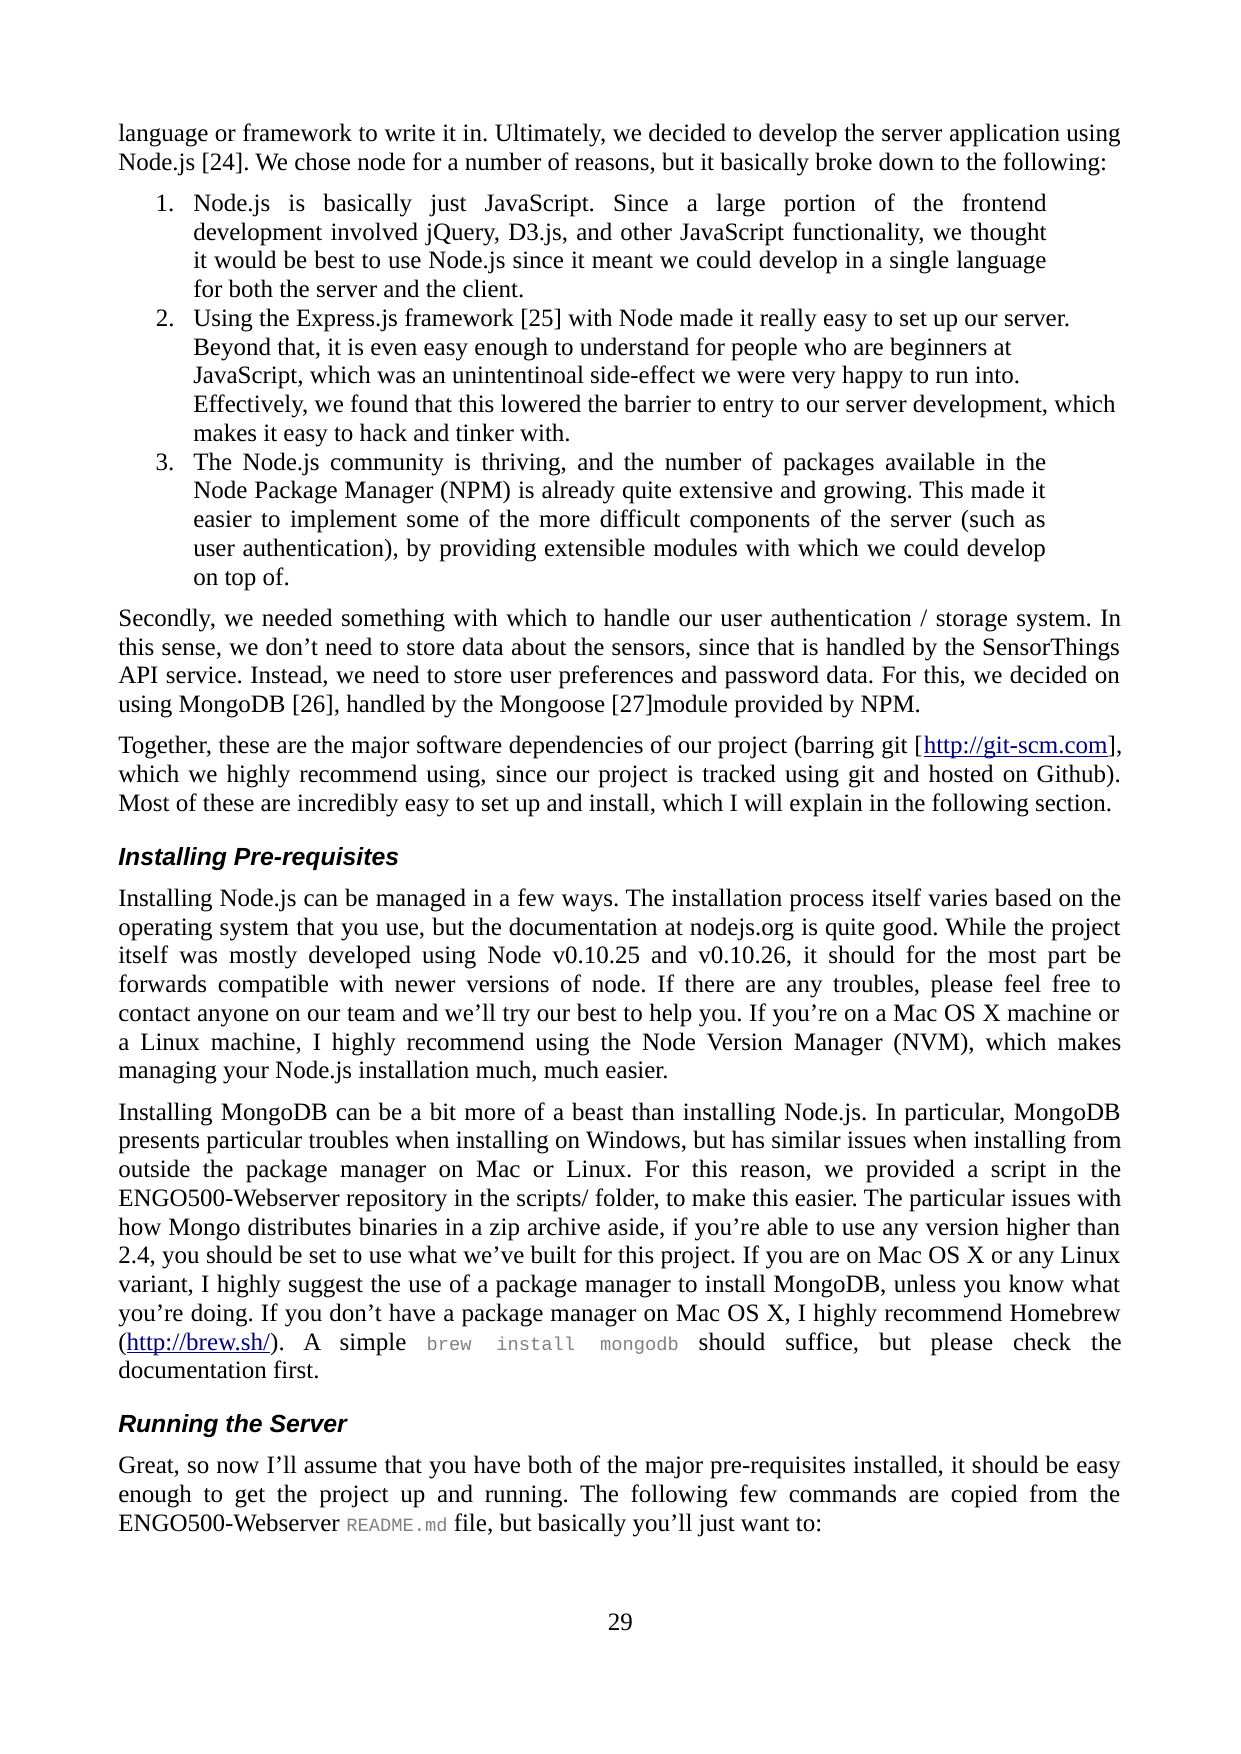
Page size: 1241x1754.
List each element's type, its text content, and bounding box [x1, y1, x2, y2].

text Great, so now I’ll assume that you have both of the major pre-requisites installed, it should be easy enough to get the project up and running. The following few commands are copied from the ENGO500-Webserver README.md file, but basically you’ll just want to: [118, 1450, 1122, 1537]
text Installing MongoDB can be a bit more of a beast than installing Node.js. In particular, MongoDB presents particular troubles when installing on Windows, but has similar issues when installing from outside the package manager on Mac or Linux. For this reason, we provided a script in the ENGO500-Webserver repository in the scripts/ folder, to make this easier. The particular issues with how Mongo distributes binaries in a zip archive aside, if you’re able to use any version higher than 2.4, you should be set to use what we’ve built for this project. If you are on Mac OS X or any Linux variant, I highly suggest the use of a package manager to install MongoDB, unless you know what you’re doing. If you don’t have a package manager on Mac OS X, I highly recommend Homebrew (http://brew.sh/). A simple brew install mongodb should suffice, but please check the documentation first. [118, 1097, 1122, 1384]
list Using the Express.js framework [25] with Node made it really easy to set up our server. Beyond that, it is even easy enough to understand for people who are beginners at JavaScript, which was an unintentinoal side-effect we were very happy to run into. Effectively, we found that this lowered the barrier to entry to our server development, which makes it easy to hack and tinker with. [156, 303, 1122, 447]
text Together, these are the major software dependencies of our project (barring git [http://git-scm.com], which we highly recommend using, since our project is tracked using git and hosted on Github). Most of these are incredibly easy to set up and install, which I will explain in the following section. [118, 731, 1122, 817]
list Node.js is basically just JavaScript. Since a large portion of the frontend development involved jQuery, D3.js, and other JavaScript functionality, we thought it would be best to use Node.js since it meant we could develop in a single language for both the server and the client. [155, 188, 1047, 303]
text Secondly, we needed something with which to handle our user authentication / storage system. In this sense, we don’t need to store data about the sensors, since that is handled by the SensorThings API service. Instead, we need to store user preferences and password data. For this, we decided on using MongoDB [26], handled by the Mongoose [27]module provided by NPM. [118, 603, 1122, 718]
text Installing Node.js can be managed in a few ways. The installation process itself varies based on the operating system that you use, but the documentation at nodejs.org is quite good. While the project itself was mostly developed using Node v0.10.25 and v0.10.26, it should for the most part be forwards compatible with newer versions of node. If there are any troubles, please feel free to contact anyone on our team and we’ll try our best to help you. If you’re on a Mac OS X machine or a Linux machine, I highly recommend using the Node Version Manager (NVM), which makes managing your Node.js installation much, much easier. [118, 883, 1122, 1084]
subtitle Running the Server [118, 1409, 1122, 1438]
list The Node.js community is thriving, and the number of packages available in the Node Package Manager (NPM) is already quite extensive and growing. This made it easier to implement some of the more difficult components of the server (such as user authentication), by providing extensible modules with which we could develop on top of. [155, 447, 1047, 591]
subtitle Installing Pre-requisites [118, 842, 1122, 870]
text language or framework to write it in. Ultimately, we decided to develop the server application using Node.js [24]. We chose node for a number of reasons, but it basically broke down to the following: [118, 118, 1122, 176]
